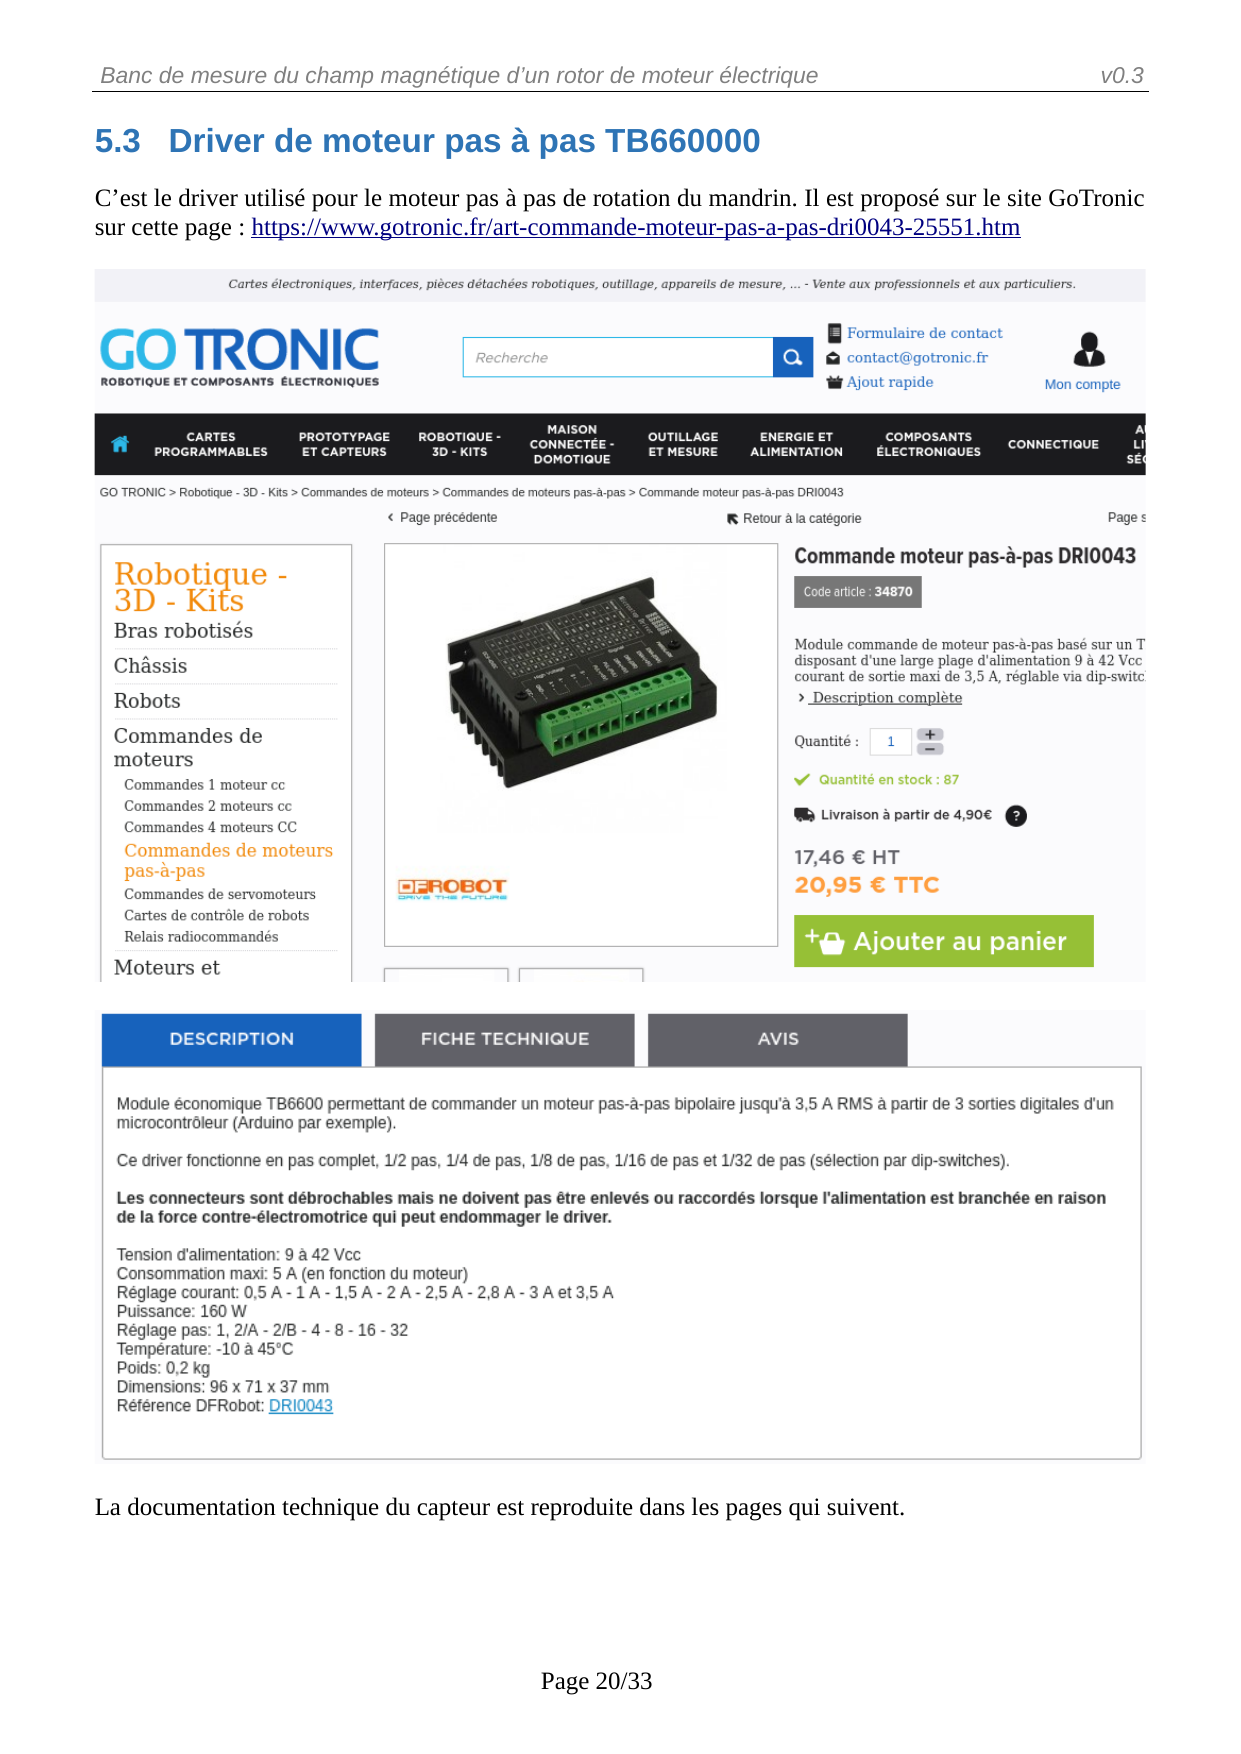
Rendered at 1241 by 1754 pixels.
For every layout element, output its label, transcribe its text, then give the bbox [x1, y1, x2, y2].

text La documentation technique du capteur est reproduite dans les pages qui suivent. [94, 1492, 1146, 1521]
text C’est le driver utilisé pour le moteur pas à pas de rotation du mandrin. Il est proposé sur le site GoTronic sur cette page : https://www.gotronic.fr/art-commande-moteur-pas-a-pas-dri0043-25551.htm [94, 183, 1146, 240]
subtitle Driver de moteur pas à pas TB660000 [94, 121, 1146, 159]
picture [94, 269, 1146, 982]
picture [94, 1010, 1146, 1464]
